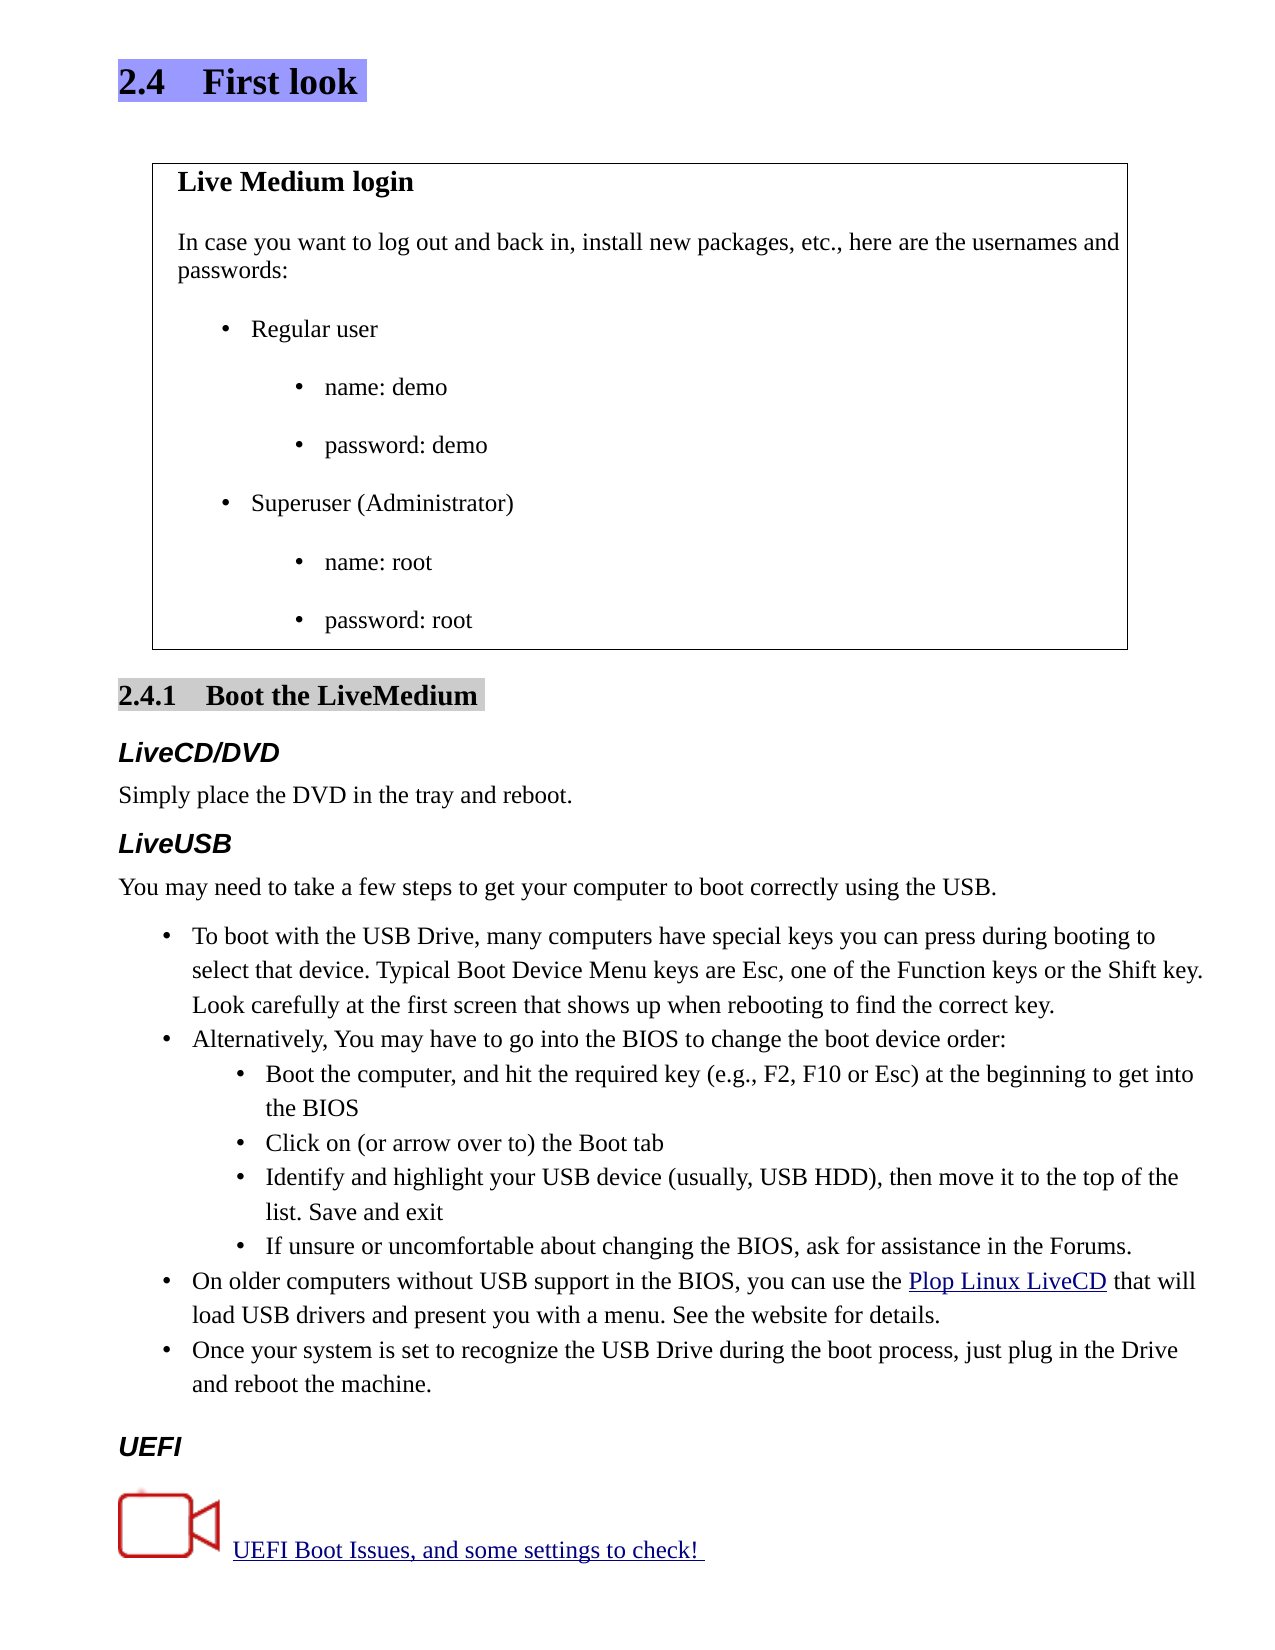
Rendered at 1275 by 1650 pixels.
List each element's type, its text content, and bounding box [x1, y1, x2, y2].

list [1128, 314, 1157, 342]
subtitle 2.4 First look [367, 59, 1216, 102]
subtitle 2.4.1 Boot the LiveMedium [485, 678, 1216, 711]
list name: demo [295, 372, 1127, 401]
list [1128, 430, 1157, 459]
list Regular user [221, 314, 1127, 342]
list [1128, 372, 1157, 401]
list Identify and highlight your USB device (usually, USB HDD), then move it to the top of the list. Save and exit [236, 1162, 1216, 1226]
list Boot the computer, and hit the required key (e.g., F2, F10 or Esc) at the beginning to get into the BIOS [236, 1059, 1216, 1122]
list To boot with the USB Drive, many computers have special keys you can press during booting to select that device. Typical Boot Device Menu keys are Esc, one of the Function keys or the Shift key. Look carefully at the first screen that shows up when rebooting to find the correct key. [162, 921, 1216, 1019]
list If unsure or uncomfortable about changing the BIOS, ask for assistance in the Forums. [236, 1231, 1216, 1260]
subtitle UEFI [118, 1431, 1216, 1463]
list On older computers without USB support in the BIOS, you can use the Plop Linux LiveCD that will load USB drivers and present you with a menu. See the website for details. [162, 1266, 1216, 1329]
list password: root [295, 605, 1127, 634]
list password: demo [295, 430, 1127, 459]
list [1128, 488, 1157, 517]
list [1128, 605, 1157, 634]
picture [118, 1475, 220, 1558]
subtitle LiveUSB [118, 828, 1216, 859]
list Superuser (Administrator) [221, 488, 1127, 517]
text [1128, 164, 1157, 197]
text In case you want to log out and back in, install new packages, etc., here are the usernames and passwords: [177, 227, 1127, 284]
list Click on (or arrow over to) the Boot tab [236, 1128, 1216, 1157]
list name: root [295, 547, 1127, 575]
text Live Medium login [177, 164, 1127, 197]
list Alternatively, You may have to go into the BIOS to change the boot device order: [162, 1024, 1216, 1053]
subtitle LiveCD/DVD [118, 736, 1216, 768]
text Simply place the DVD in the tray and reboot. [118, 781, 1216, 809]
list [1128, 547, 1157, 575]
text You may need to take a few steps to get your computer to boot correctly using the USB. [118, 872, 1216, 901]
list Once your system is set to recognize the USB Drive during the boot process, just plug in the Drive and reboot the machine. [162, 1335, 1216, 1398]
text UEFI Boot Issues, and some settings to check! [118, 1475, 1216, 1563]
